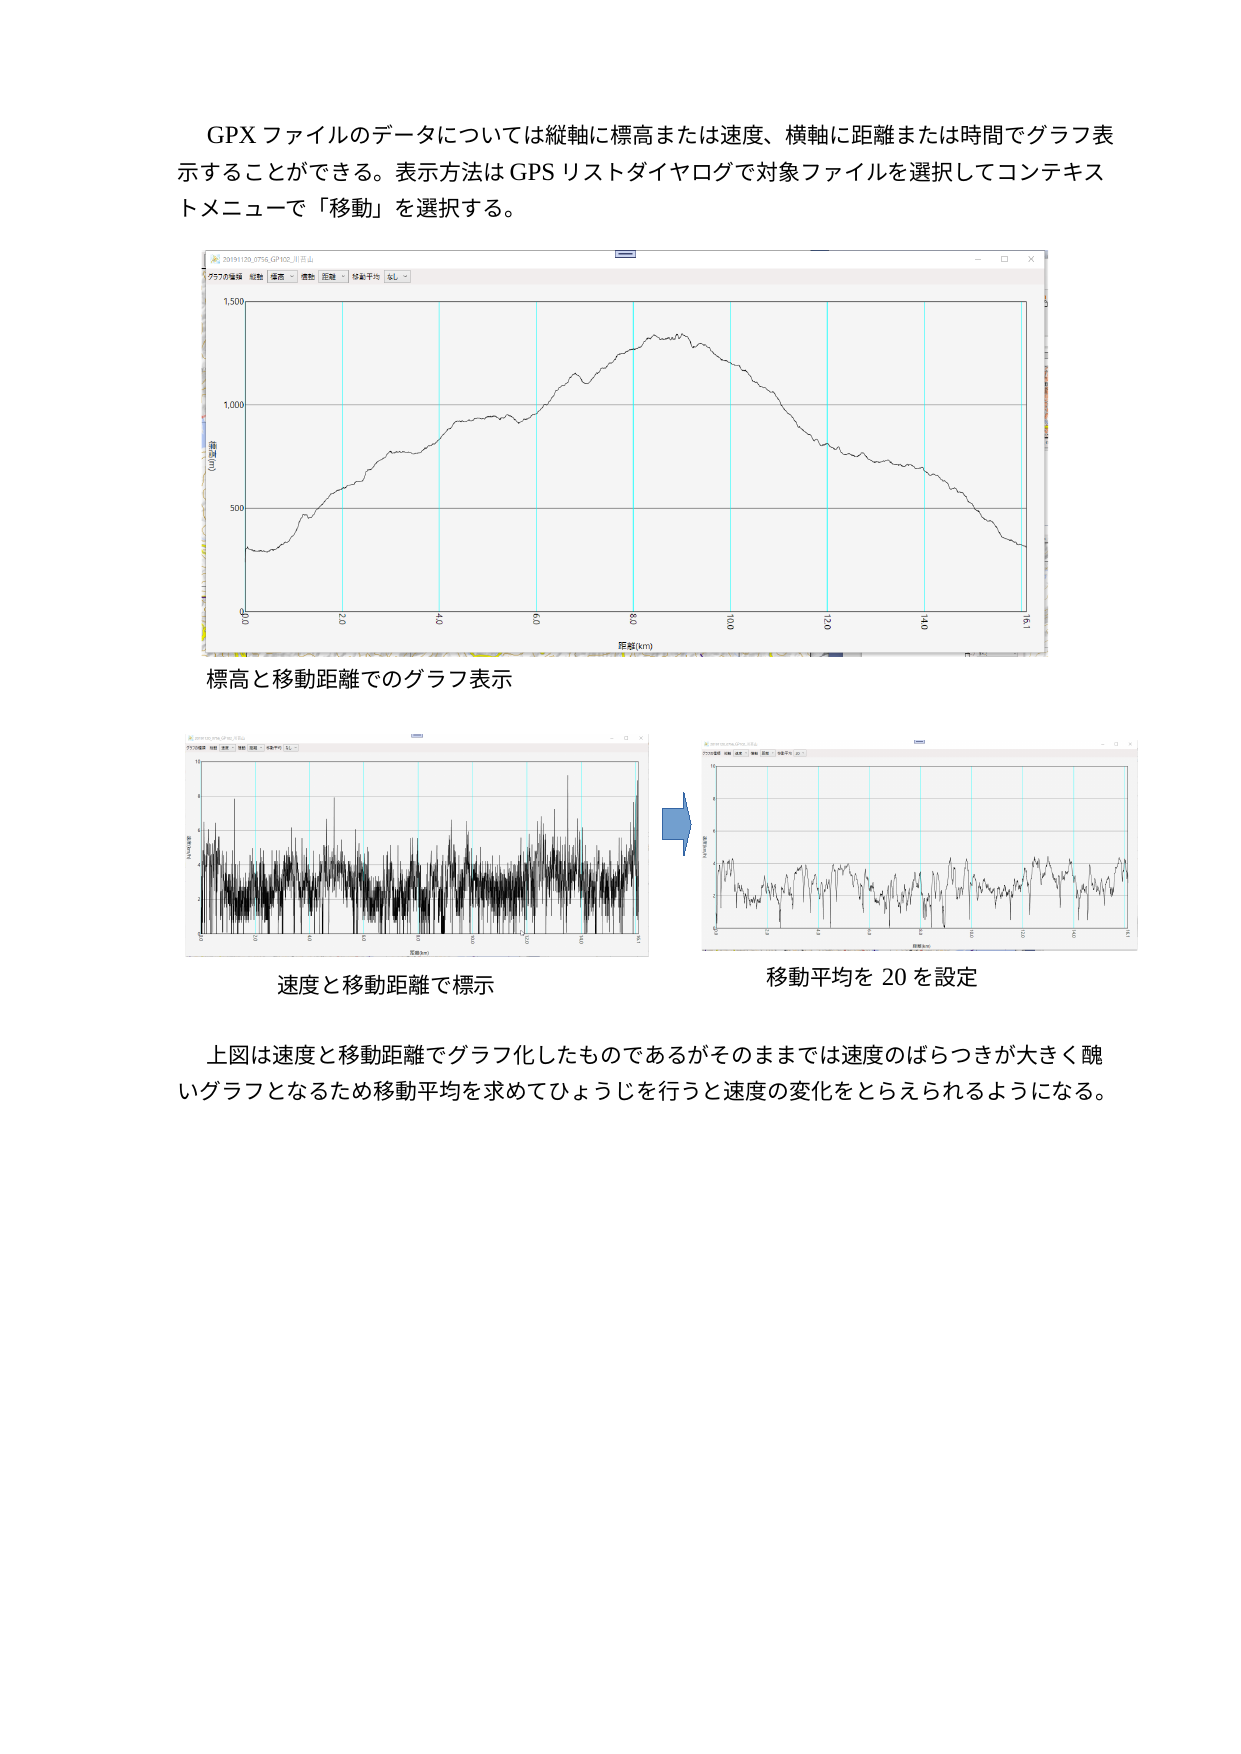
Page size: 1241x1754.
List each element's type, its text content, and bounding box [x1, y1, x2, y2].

text 上図は速度と移動距離でグラフ化したものであるがそのままでは速度のばらつきが大きく醜いグラフとなるため移動平均を求めてひょうじを行うと速度の変化をとらえられるようになる。 [177, 1038, 1122, 1106]
text GPXファイルのデータについては縦軸に標高または速度、横軸に距離または時間でグラフ表示することができる。表示方法はGPSリストダイヤログで対象ファイルを選択してコンテキストメニューで「移動」を選択する。 [177, 118, 1122, 222]
picture [201, 250, 1049, 657]
picture [185, 734, 649, 957]
text 標高と移動距離でのグラフ表示 [207, 242, 1122, 693]
picture [701, 740, 1138, 951]
